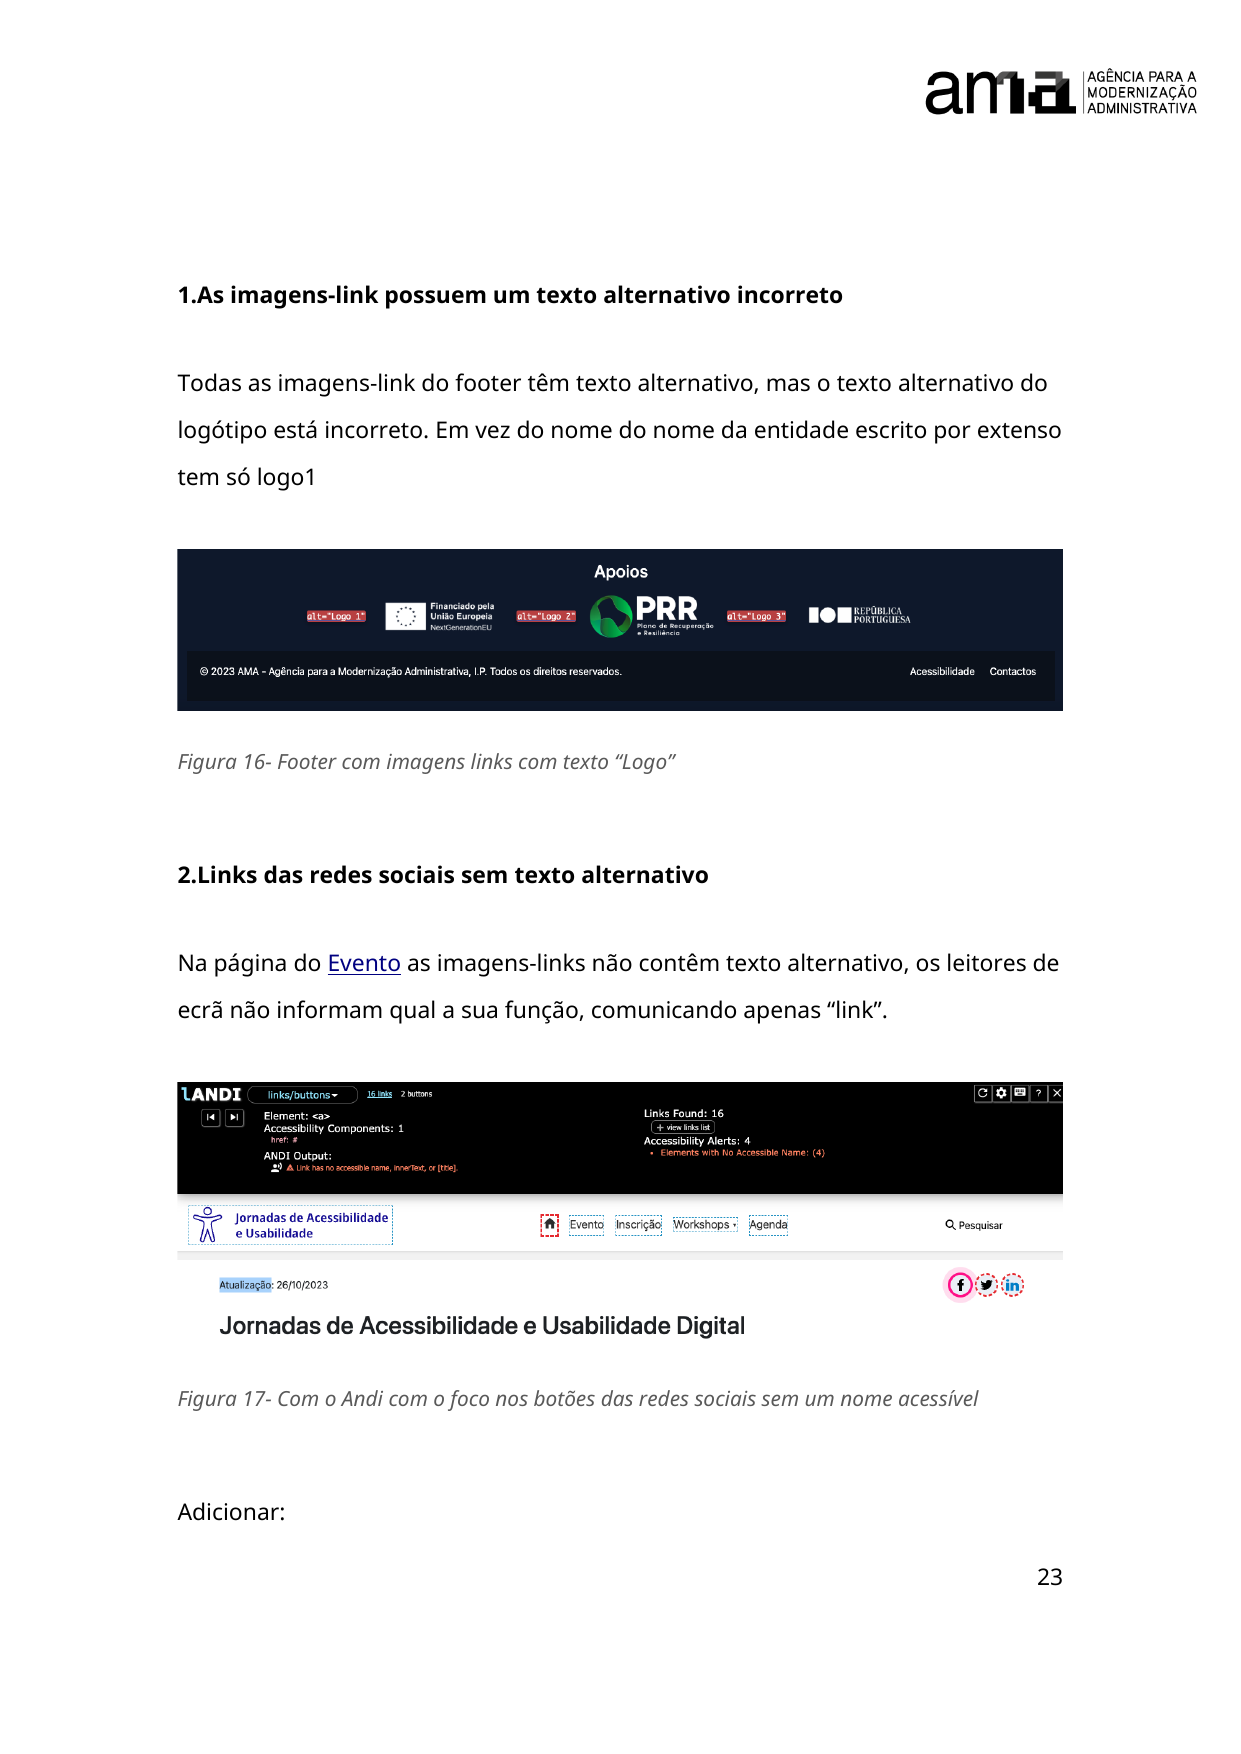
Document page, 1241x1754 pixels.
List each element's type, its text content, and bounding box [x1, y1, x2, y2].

text 2.Links das redes sociais sem texto alternativo [177, 859, 1063, 890]
text Adicionar: [177, 1496, 1063, 1527]
text Na página do Evento as imagens-links não contêm texto alternativo, os leitores de ecrã não informam qual a sua função, comunicando apenas “link”. [177, 947, 1063, 1025]
text Figura 17- Com o Andi com o foco nos botões das redes sociais sem um nome acessível [177, 1384, 1063, 1413]
text Figura 16- Footer com imagens links com texto “Logo” [177, 747, 1063, 775]
text Todas as imagens-link do footer têm texto alternativo, mas o texto alternativo do logótipo está incorreto. Em vez do nome do nome da entidade escrito por extenso tem só logo1 [177, 367, 1063, 492]
text 1.As imagens-link possuem um texto alternativo incorreto [177, 279, 1063, 310]
